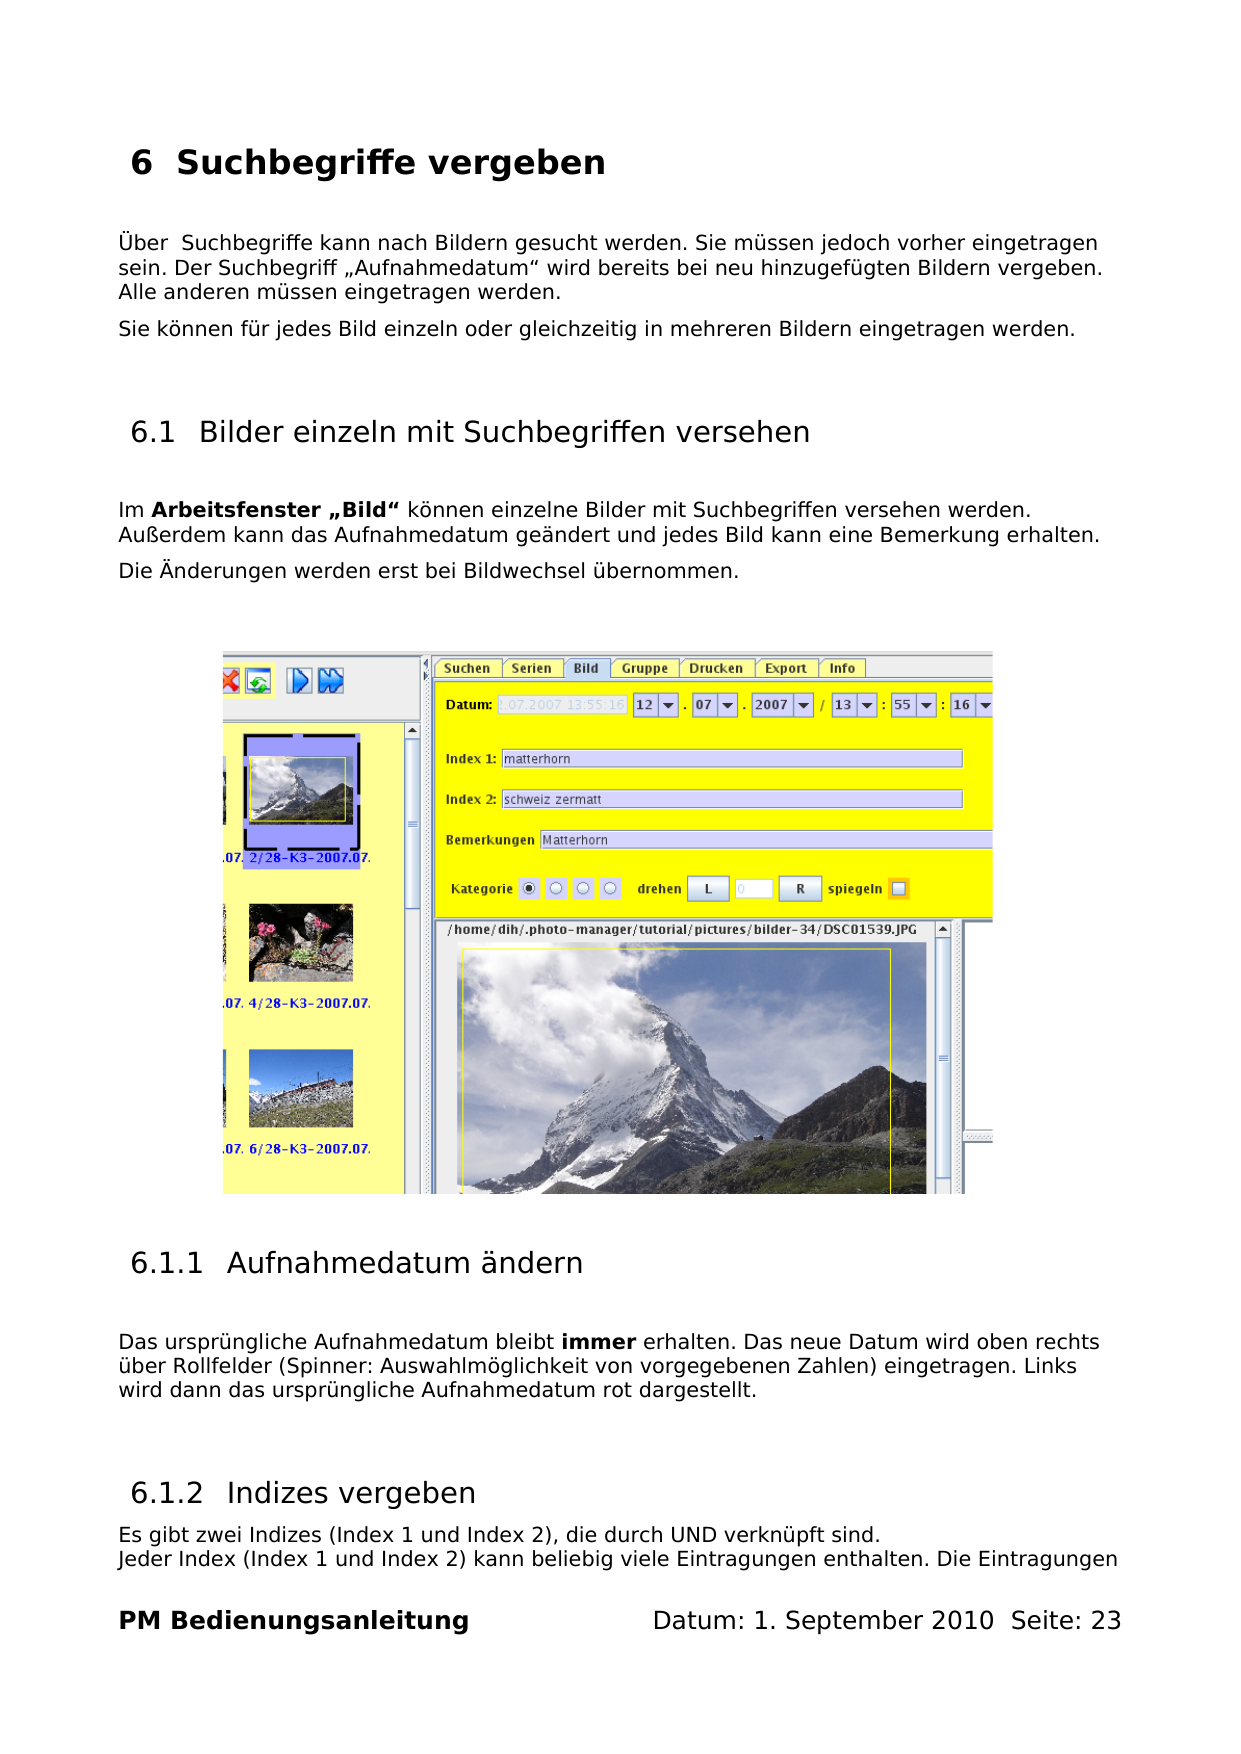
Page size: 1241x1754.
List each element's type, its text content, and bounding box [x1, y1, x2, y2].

subtitle Aufnahmedatum ändern [130, 1246, 1122, 1280]
text Es gibt zwei Indizes (Index 1 und Index 2), die durch UND verknüpft sind. Jeder Index (Index 1 und Index 2) kann beliebig viele Eintragungen enthalten. Die Eintragungen [118, 1523, 1122, 1572]
subtitle Suchbegriffe vergeben [130, 143, 1122, 182]
text Im Arbeitsfenster „Bild“ können einzelne Bilder mit Suchbegriffen versehen werden. Außerdem kann das Aufnahmedatum geändert und jedes Bild kann eine Bemerkung erhalten. [118, 498, 1122, 547]
text Die Änderungen werden erst bei Bildwechsel übernommen. [118, 559, 1122, 584]
text Sie können für jedes Bild einzeln oder gleichzeitig in mehreren Bildern eingetragen werden. [118, 317, 1122, 341]
text Über Suchbegriffe kann nach Bildern gesucht werden. Sie müssen jedoch vorher eingetragen sein. Der Suchbegriff „Aufnahmedatum“ wird bereits bei neu hinzugefügten Bildern vergeben. Alle anderen müssen eingetragen werden. [118, 231, 1122, 304]
subtitle Bilder einzeln mit Suchbegriffen versehen [130, 415, 1122, 449]
subtitle Indizes vergeben [130, 1477, 1122, 1511]
text Das ursprüngliche Aufnahmedatum bleibt immer erhalten. Das neue Datum wird oben rechts über Rollfelder (Spinner: Auswahlmöglichkeit von vorgegebenen Zahlen) eingetragen. Links wird dann das ursprüngliche Aufnahmedatum rot dargestellt. [118, 1330, 1122, 1402]
picture [222, 651, 993, 1194]
